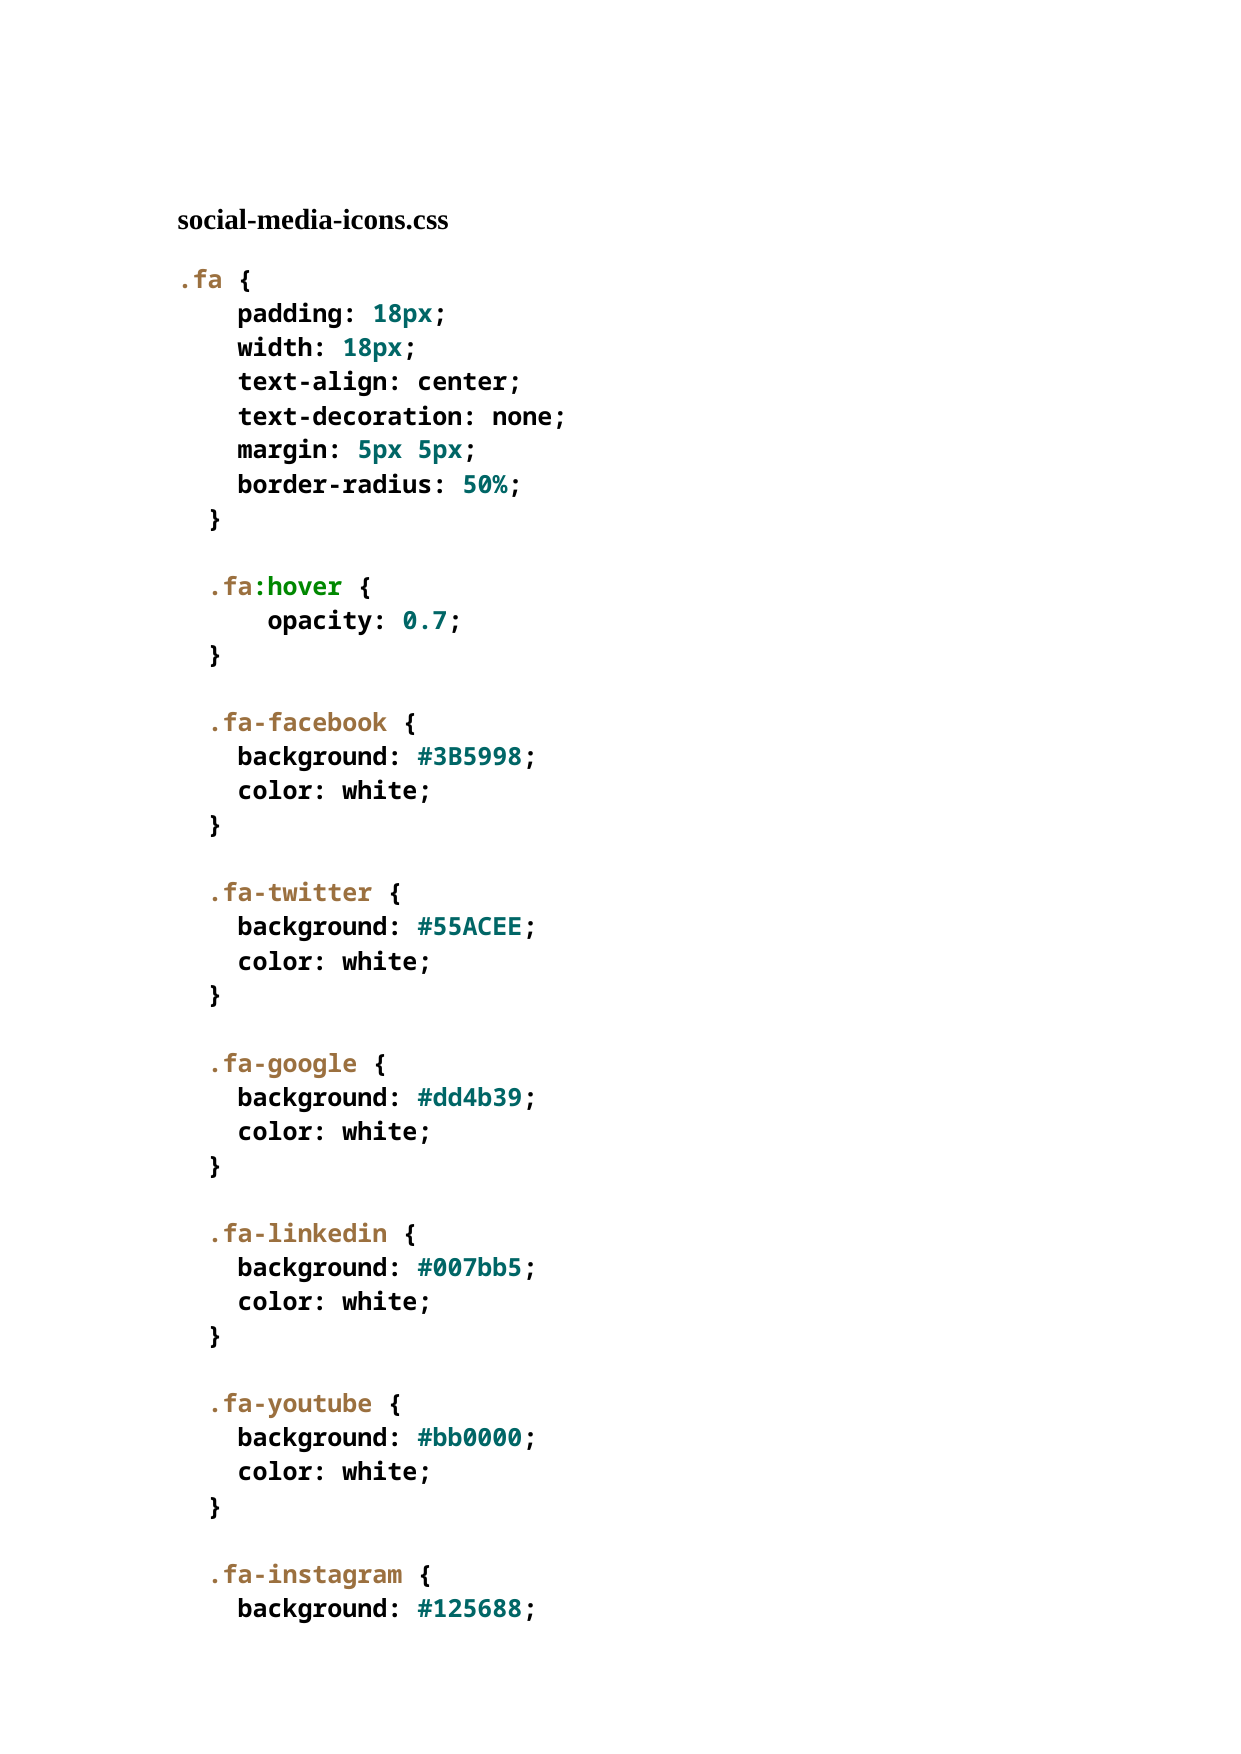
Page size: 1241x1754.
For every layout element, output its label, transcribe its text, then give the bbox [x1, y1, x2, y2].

text .fa:hover { [177, 568, 1152, 602]
text color: white; [177, 1454, 1152, 1488]
text .fa-youtube { [177, 1386, 1152, 1420]
text color: white; [177, 773, 1152, 807]
text width: 18px; [177, 330, 1152, 364]
text padding: 18px; [177, 296, 1152, 330]
text } [177, 1147, 1152, 1182]
text } [177, 500, 1152, 534]
text background: #125688; [177, 1590, 1152, 1624]
text color: white; [177, 1284, 1152, 1318]
text text-decoration: none; [177, 398, 1152, 432]
text background: #3B5998; [177, 739, 1152, 773]
text color: white; [177, 1113, 1152, 1147]
text } [177, 1318, 1152, 1352]
text background: #55ACEE; [177, 909, 1152, 943]
text text-align: center; [177, 364, 1152, 398]
text .fa-google { [177, 1045, 1152, 1079]
text .fa { [177, 262, 1152, 296]
text border-radius: 50%; [177, 466, 1152, 500]
text background: #007bb5; [177, 1250, 1152, 1284]
text } [177, 637, 1152, 671]
text .fa-twitter { [177, 875, 1152, 909]
text color: white; [177, 943, 1152, 977]
text } [177, 977, 1152, 1011]
text social-media-icons.css [177, 202, 1152, 236]
text .fa-instagram { [177, 1556, 1152, 1590]
text .fa-facebook { [177, 705, 1152, 739]
text } [177, 807, 1152, 841]
text opacity: 0.7; [177, 602, 1152, 637]
text background: #bb0000; [177, 1420, 1152, 1454]
text .fa-linkedin { [177, 1216, 1152, 1250]
text background: #dd4b39; [177, 1079, 1152, 1113]
text margin: 5px 5px; [177, 432, 1152, 466]
text } [177, 1488, 1152, 1522]
